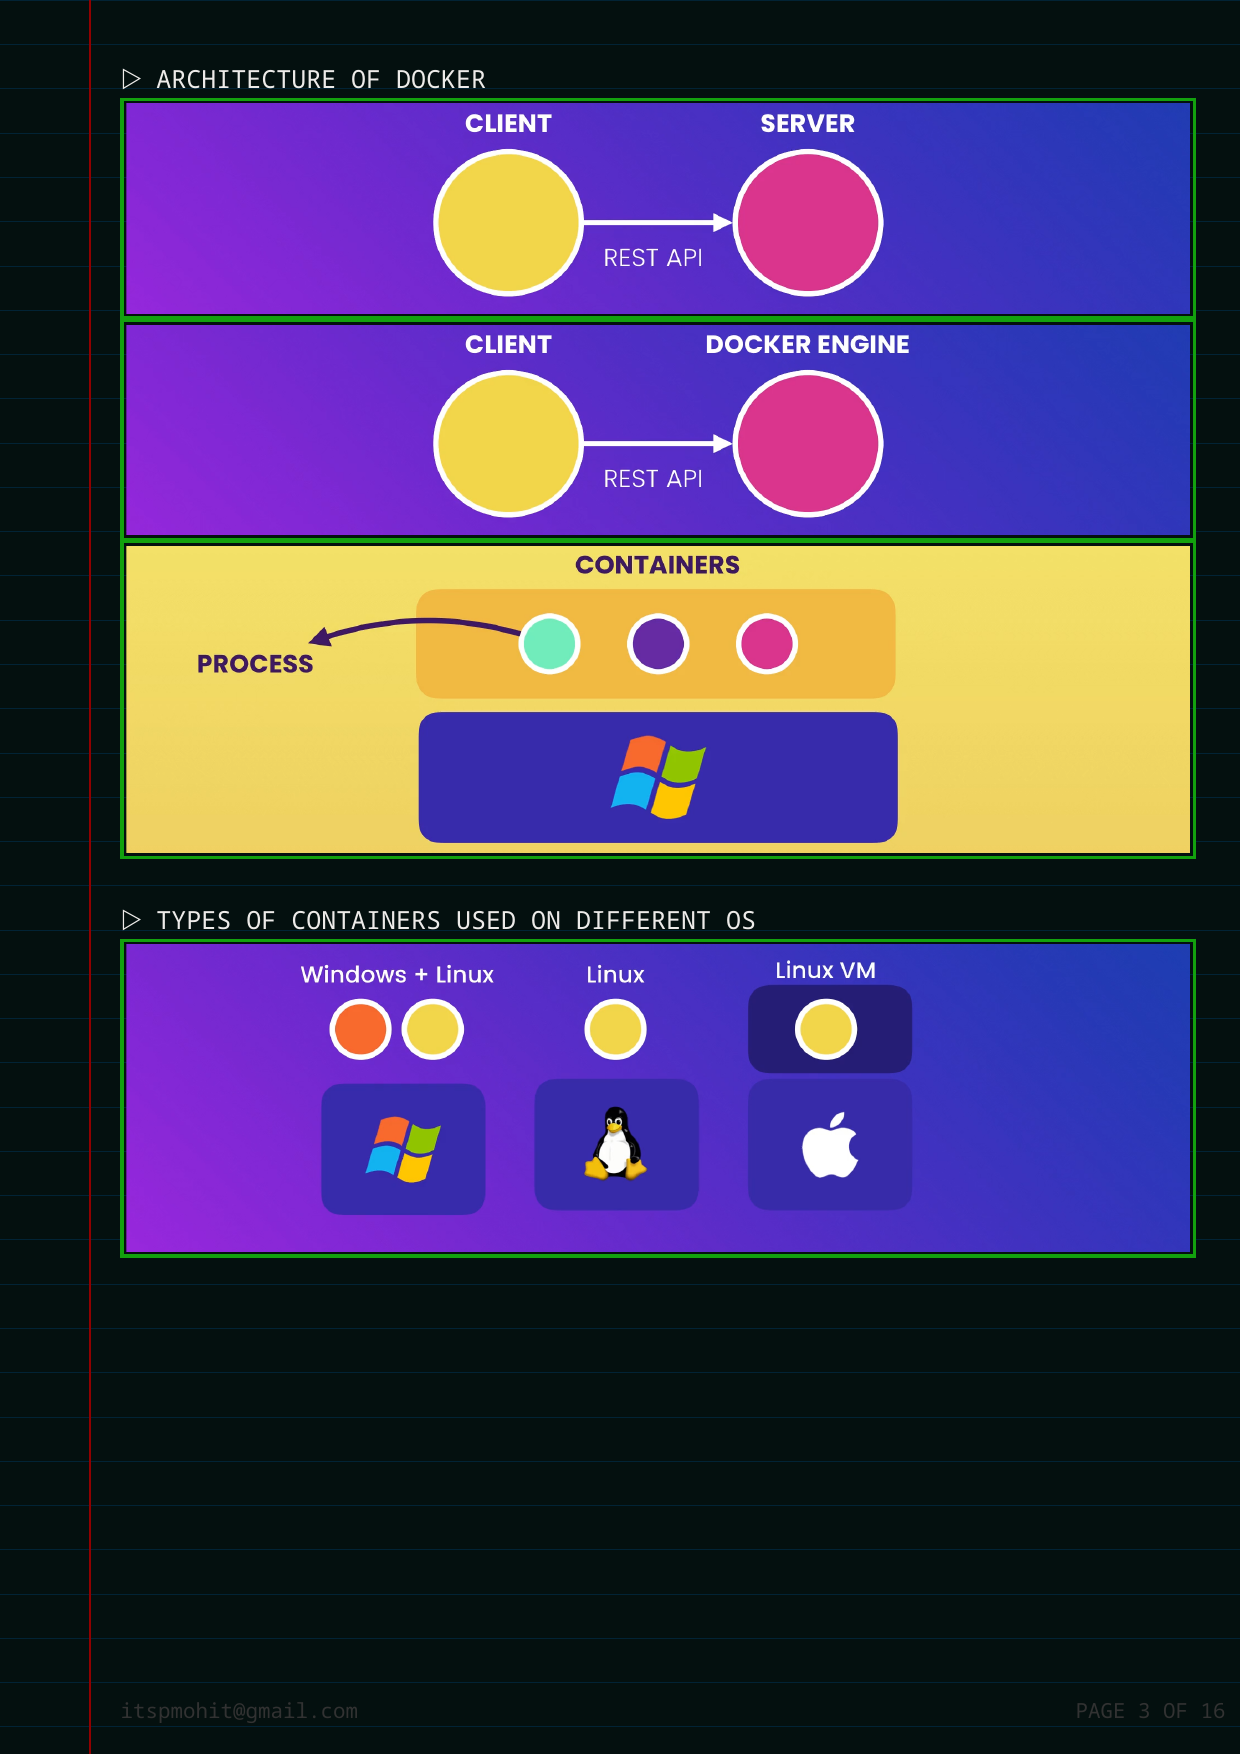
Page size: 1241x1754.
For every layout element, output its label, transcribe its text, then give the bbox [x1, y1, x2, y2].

list types of containers used on different os [120, 894, 1196, 938]
list architecture of docker [120, 53, 1196, 97]
picture [126, 325, 1190, 535]
picture [126, 103, 1190, 314]
picture [126, 944, 1190, 1252]
picture [126, 546, 1190, 853]
